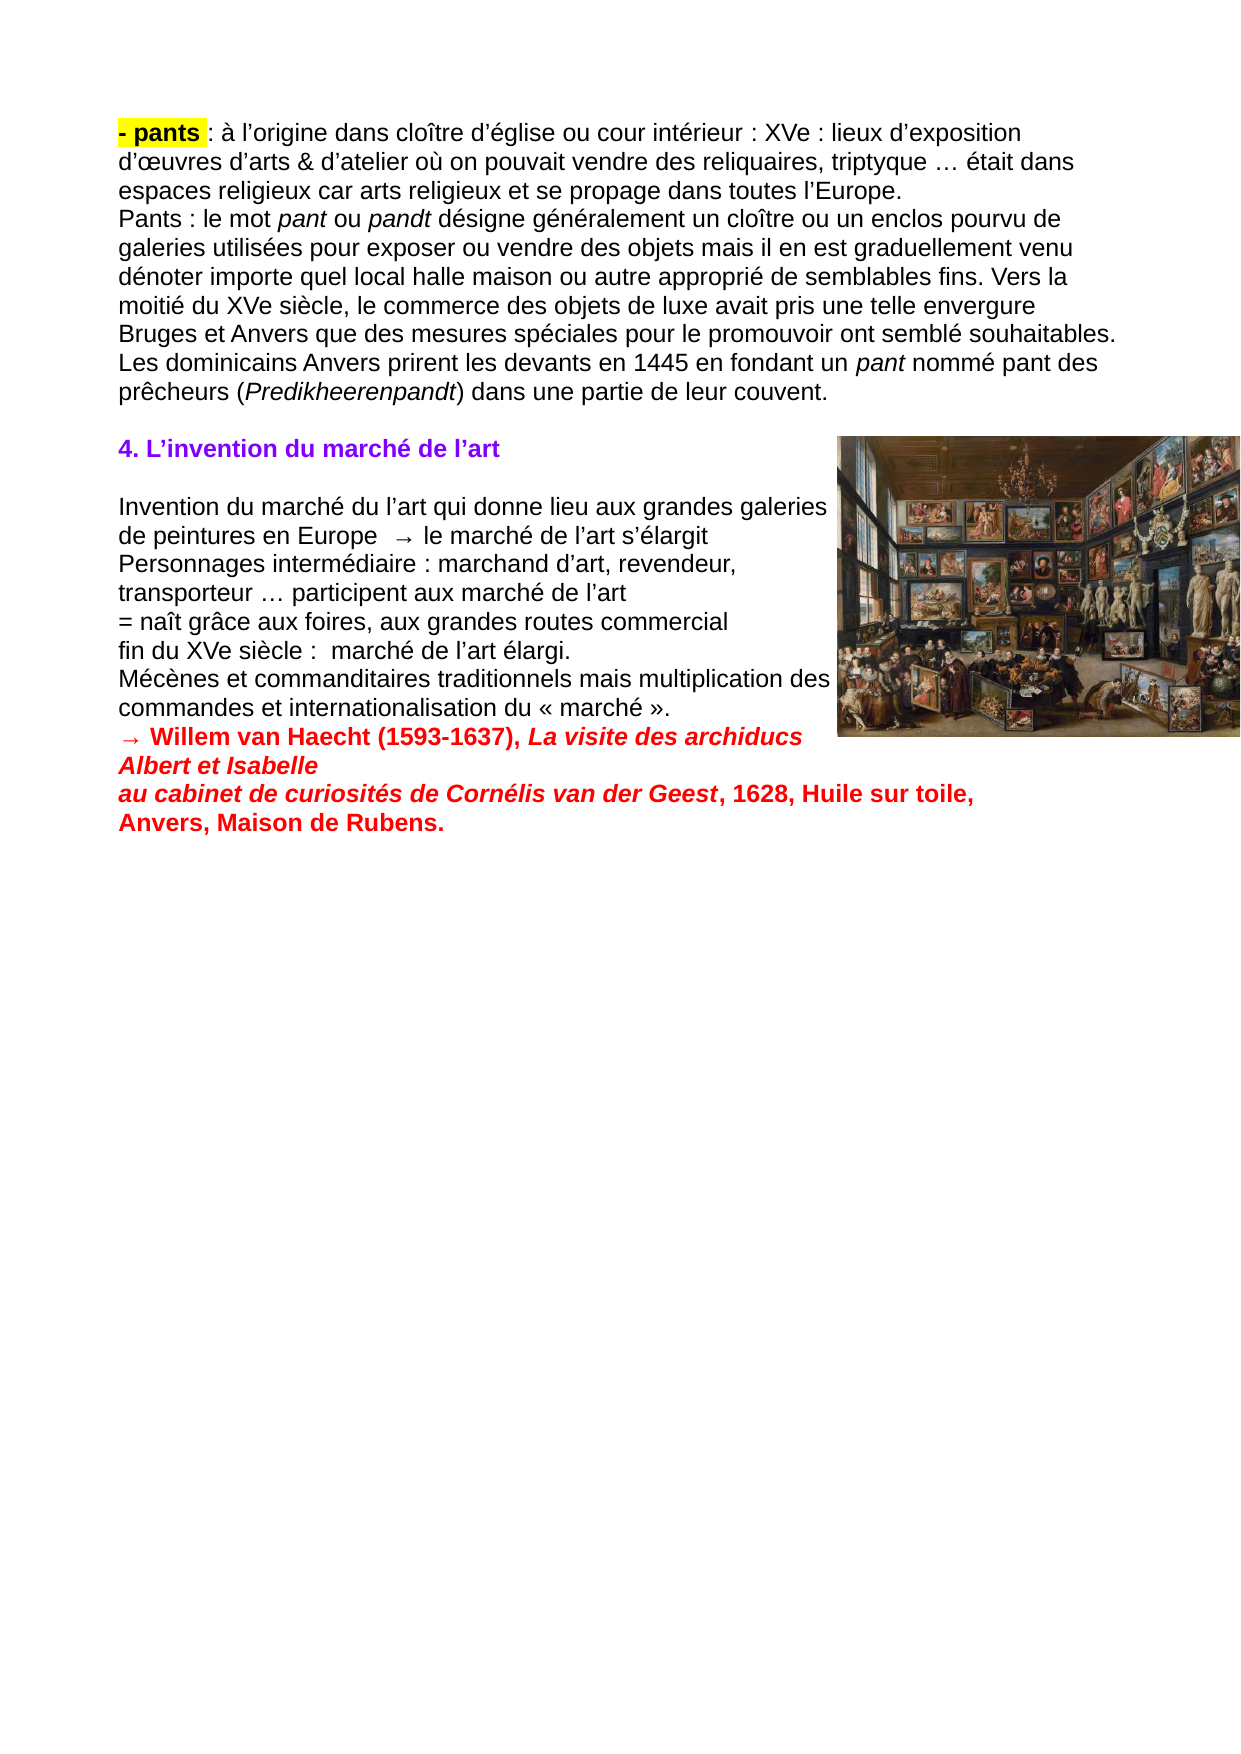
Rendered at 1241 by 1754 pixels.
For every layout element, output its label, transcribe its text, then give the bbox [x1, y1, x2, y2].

text fin du XVe siècle : marché de l’art élargi. [118, 636, 837, 664]
picture [837, 436, 1241, 737]
text Personnages intermédiaire : marchand d’art, revendeur, transporteur … participent aux marché de l’art [118, 549, 837, 607]
text Anvers, Maison de Rubens. [118, 808, 1122, 837]
text Invention du marché du l’art qui donne lieu aux grandes galeries de peintures en Europe → le marché de l’art s’élargit [118, 492, 837, 549]
text au cabinet de curiosités de Cornélis van der Geest, 1628, Huile sur toile, [118, 779, 1122, 808]
text Mécènes et commanditaires traditionnels mais multiplication des [118, 664, 837, 693]
text Pants : le mot pant ou pandt désigne généralement un cloître ou un enclos pourvu de galeries utilisées pour exposer ou vendre des objets mais il en est graduellement venu dénoter importe quel local halle maison ou autre approprié de semblables fins. Vers la moitié du XVe siècle, le commerce des objets de luxe avait pris une telle envergure Bruges et Anvers que des mesures spéciales pour le promouvoir ont semblé souhaitables. Les dominicains Anvers prirent les devants en 1445 en fondant un pant nommé pant des prêcheurs (Predikheerenpandt) dans une partie de leur couvent. [118, 204, 1122, 406]
text = naît grâce aux foires, aux grandes routes commercial [118, 607, 837, 636]
text 4. L’invention du marché de l’art [118, 434, 1122, 463]
text - pants : à l’origine dans cloître d’église ou cour intérieur : XVe : lieux d’exposition d’œuvres d’arts & d’atelier où on pouvait vendre des reliquaires, triptyque … était dans espaces religieux car arts religieux et se propage dans toutes l’Europe. [118, 118, 1122, 204]
text → Willem van Haecht (1593-1637), La visite des archiducs Albert et Isabelle [118, 722, 1122, 779]
text commandes et internationalisation du « marché ». [118, 693, 837, 722]
